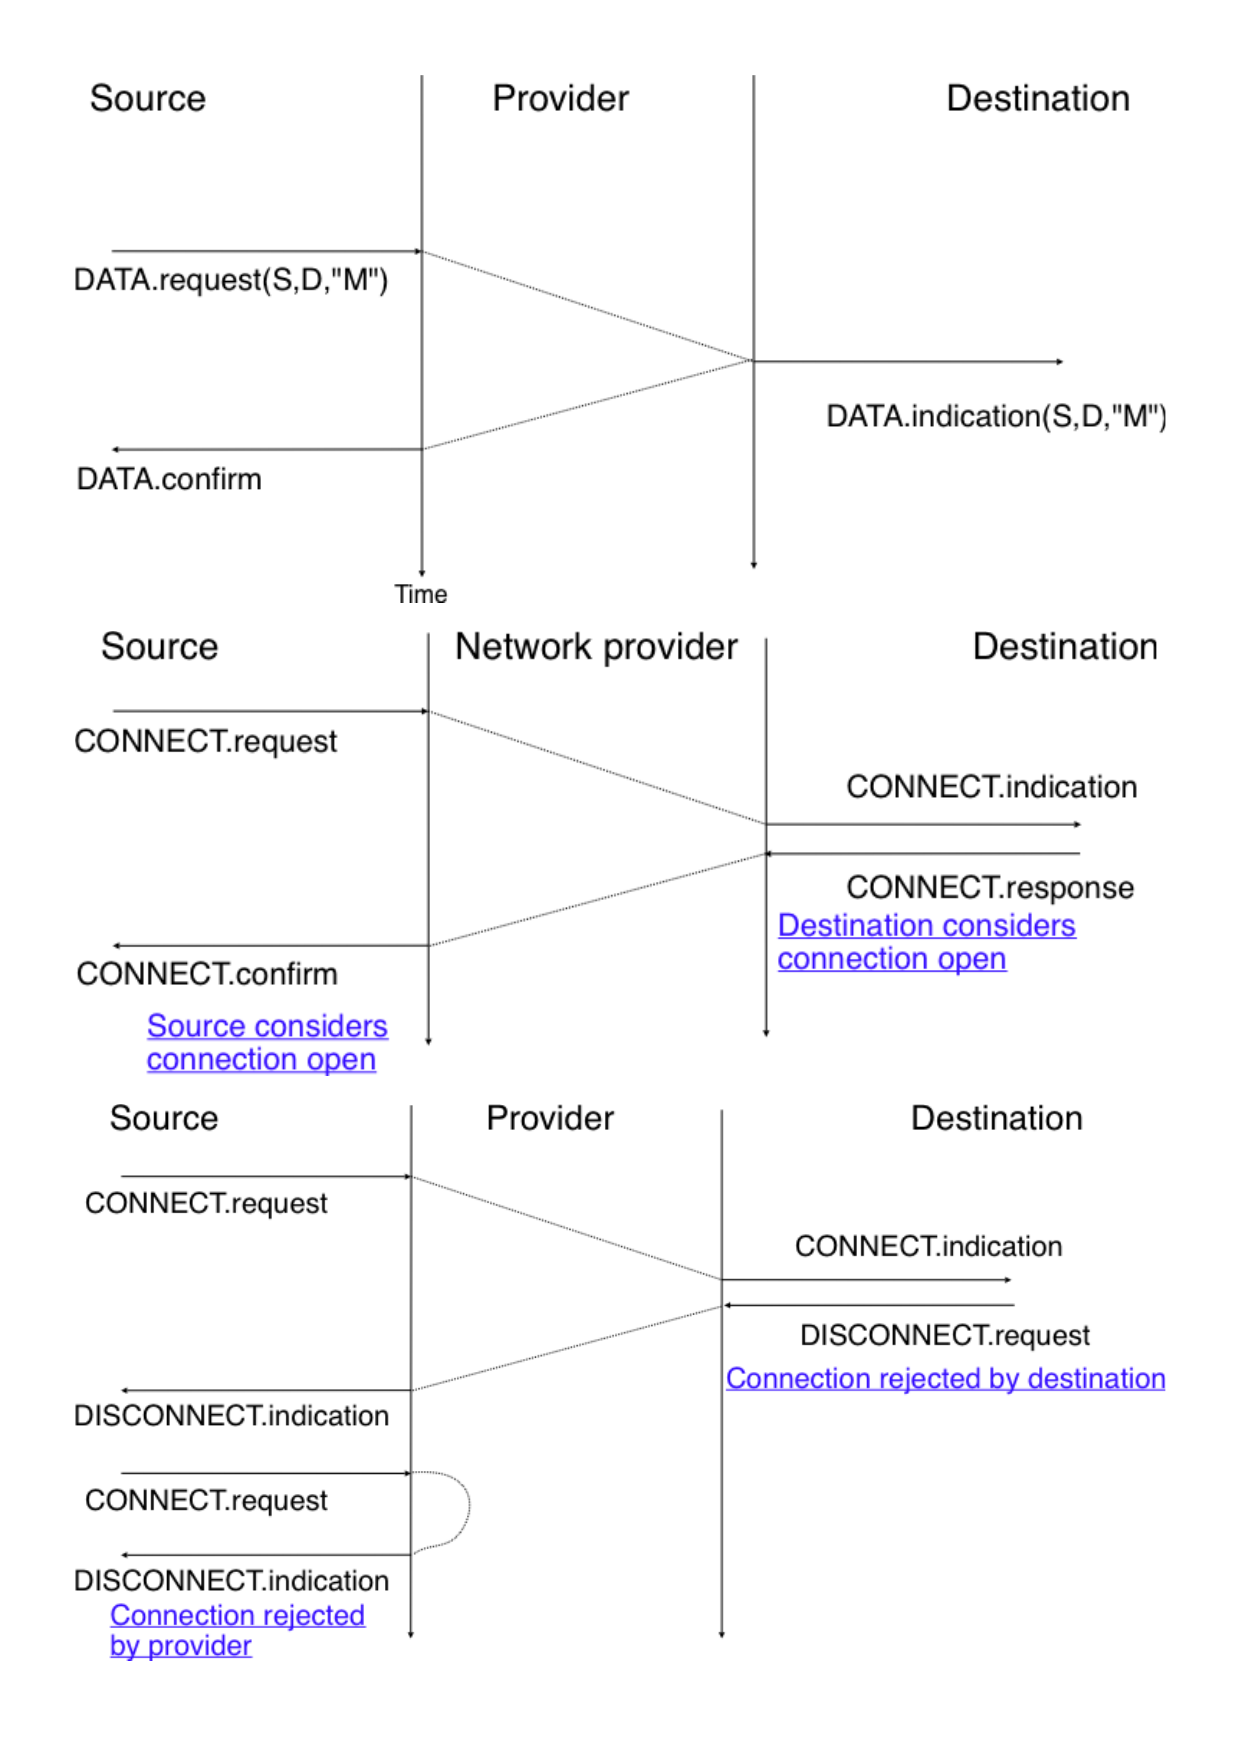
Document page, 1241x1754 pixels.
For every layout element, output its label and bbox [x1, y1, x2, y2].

picture [75, 1104, 1166, 1661]
picture [75, 75, 1166, 603]
picture [75, 631, 1157, 1076]
